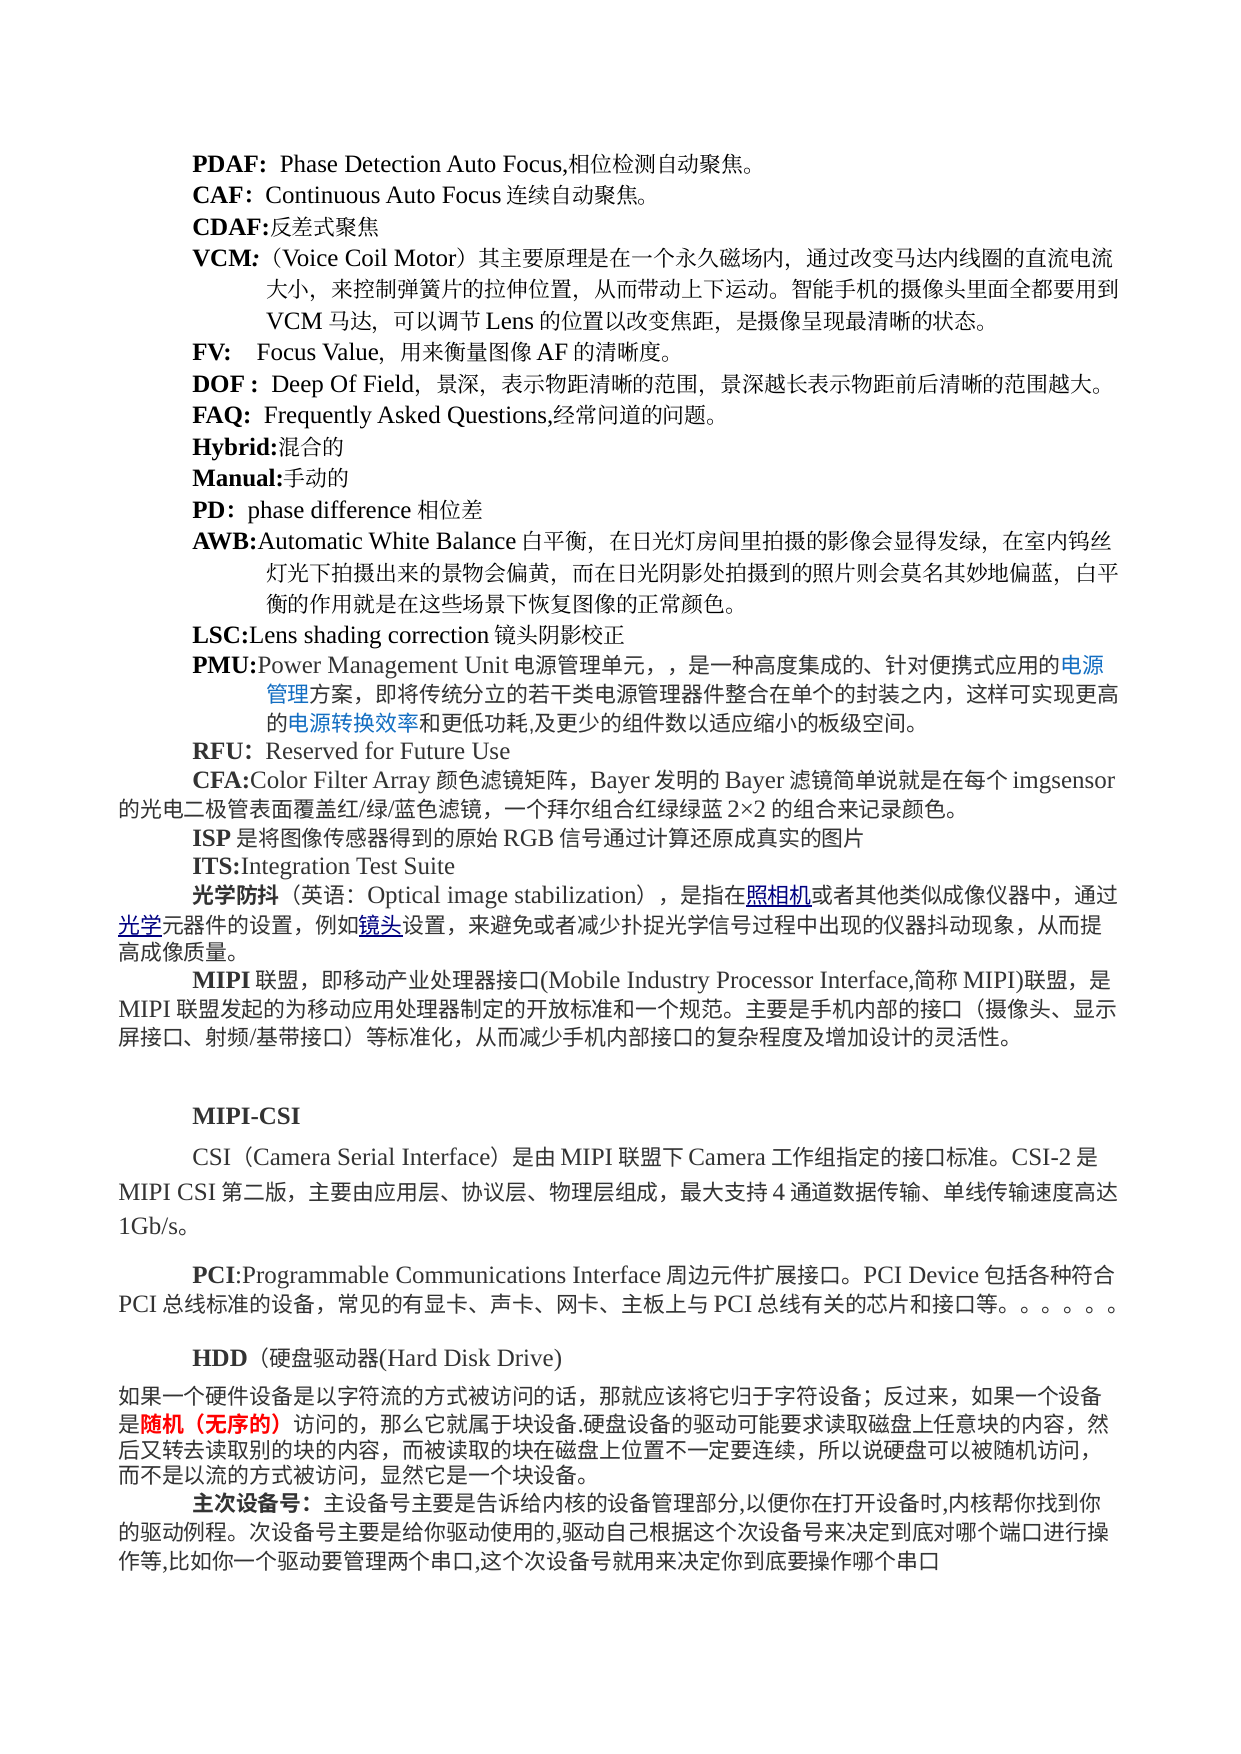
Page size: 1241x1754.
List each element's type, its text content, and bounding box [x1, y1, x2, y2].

text 如果一个硬件设备是以字符流的方式被访问的话，那就应该将它归于字符设备；反过来，如果一个设备是随机（无序的）访问的，那么它就属于块设备.硬盘设备的驱动可能要求读取磁盘上任意块的内容，然后又转去读取别的块的内容，而被读取的块在磁盘上位置不一定要连续，所以说硬盘可以被随机访问，而不是以流的方式被访问，显然它是一个块设备。 [118, 1384, 1122, 1488]
text CFA:Color Filter Array 颜色滤镜矩阵，Bayer发明的Bayer滤镜简单说就是在每个imgsensor的光电二极管表面覆盖红/绿/蓝色滤镜，一个拜尔组合红绿绿蓝2×2的组合来记录颜色。 [118, 765, 1122, 823]
text PCI:Programmable Communications Interface周边元件扩展接口。PCI Device包括各种符合PCI总线标准的设备，常见的有显卡、声卡、网卡、主板上与PCI总线有关的芯片和接口等。。。。。。 [118, 1260, 1122, 1318]
text PD：phase difference 相位差 [118, 493, 1122, 524]
text Hybrid:混合的 [118, 430, 1122, 461]
subtitle HDD（硬盘驱动器(Hard Disk Drive) [118, 1343, 1122, 1371]
text CDAF:反差式聚焦 [118, 210, 1122, 241]
text FV: Focus Value，用来衡量图像AF的清晰度。 [118, 336, 1122, 367]
subtitle MIPI-CSI [118, 1101, 1122, 1129]
text FAQ: Frequently Asked Questions,经常问道的问题。 [118, 398, 1122, 430]
text CAF：Continuous Auto Focus连续自动聚焦。 [118, 178, 1122, 210]
text PDAF: Phase Detection Auto Focus,相位检测自动聚焦。 [118, 147, 1122, 178]
text DOF : Deep Of Field，景深，表示物距清晰的范围，景深越长表示物距前后清晰的范围越大。 [118, 367, 1122, 398]
text VCM:（Voice Coil Motor）其主要原理是在一个永久磁场内，通过改变马达内线圈的直流电流 大小，来控制弹簧片的拉伸位置，从而带动上下运动。智能手机的摄像头里面全都要用到 VCM马达，可以调节Lens的位置以改变焦距，是摄像呈现最清晰的状态。 [118, 241, 1122, 336]
text AWB:Automatic White Balance白平衡，在日光灯房间里拍摄的影像会显得发绿，在室内钨丝 灯光下拍摄出来的景物会偏黄，而在日光阴影处拍摄到的照片则会莫名其妙地偏蓝，白平 衡的作用就是在这些场景下恢复图像的正常颜色。 [118, 524, 1122, 619]
text CSI（Camera Serial Interface）是由MIPI联盟下Camera工作组指定的接口标准。CSI-2是MIPI CSI第二版，主要由应用层、协议层、物理层组成，最大支持4通道数据传输、单线传输速度高达1Gb/s。 [118, 1142, 1122, 1240]
text ISP是将图像传感器得到的原始RGB信号通过计算还原成真实的图片 [118, 823, 1122, 851]
text LSC:Lens shading correction镜头阴影校正 [118, 619, 1122, 650]
text ITS:Integration Test Suite [118, 851, 1122, 880]
text MIPI联盟，即移动产业处理器接口(Mobile Industry Processor Interface,简称MIPI)联盟，是MIPI联盟发起的为移动应用处理器制定的开放标准和一个规范。主要是手机内部的接口（摄像头、显示屏接口、射频/基带接口）等标准化，从而减少手机内部接口的复杂程度及增加设计的灵活性。 [118, 965, 1122, 1051]
text Manual:手动的 [118, 461, 1122, 493]
text 主次设备号：主设备号主要是告诉给内核的设备管理部分,以便你在打开设备时,内核帮你找到你的驱动例程。次设备号主要是给你驱动使用的,驱动自己根据这个次设备号来决定到底对哪个端口进行操作等,比如你一个驱动要管理两个串口,这个次设备号就用来决定你到底要操作哪个串口 [118, 1488, 1122, 1574]
text RFU：Reserved for Future Use [118, 736, 1122, 765]
text 光学防抖（英语：Optical image stabilization），是指在照相机或者其他类似成像仪器中，通过光学元器件的设置，例如镜头设置，来避免或者减少扑捉光学信号过程中出现的仪器抖动现象，从而提高成像质量。 [118, 880, 1122, 965]
text PMU:Power Management Unit电源管理单元，，是一种高度集成的、针对便携式应用的电源 管理方案，即将传统分立的若干类电源管理器件整合在单个的封装之内，这样可实现更高 的电源转换效率和更低功耗,及更少的组件数以适应缩小的板级空间。 [118, 650, 1122, 736]
